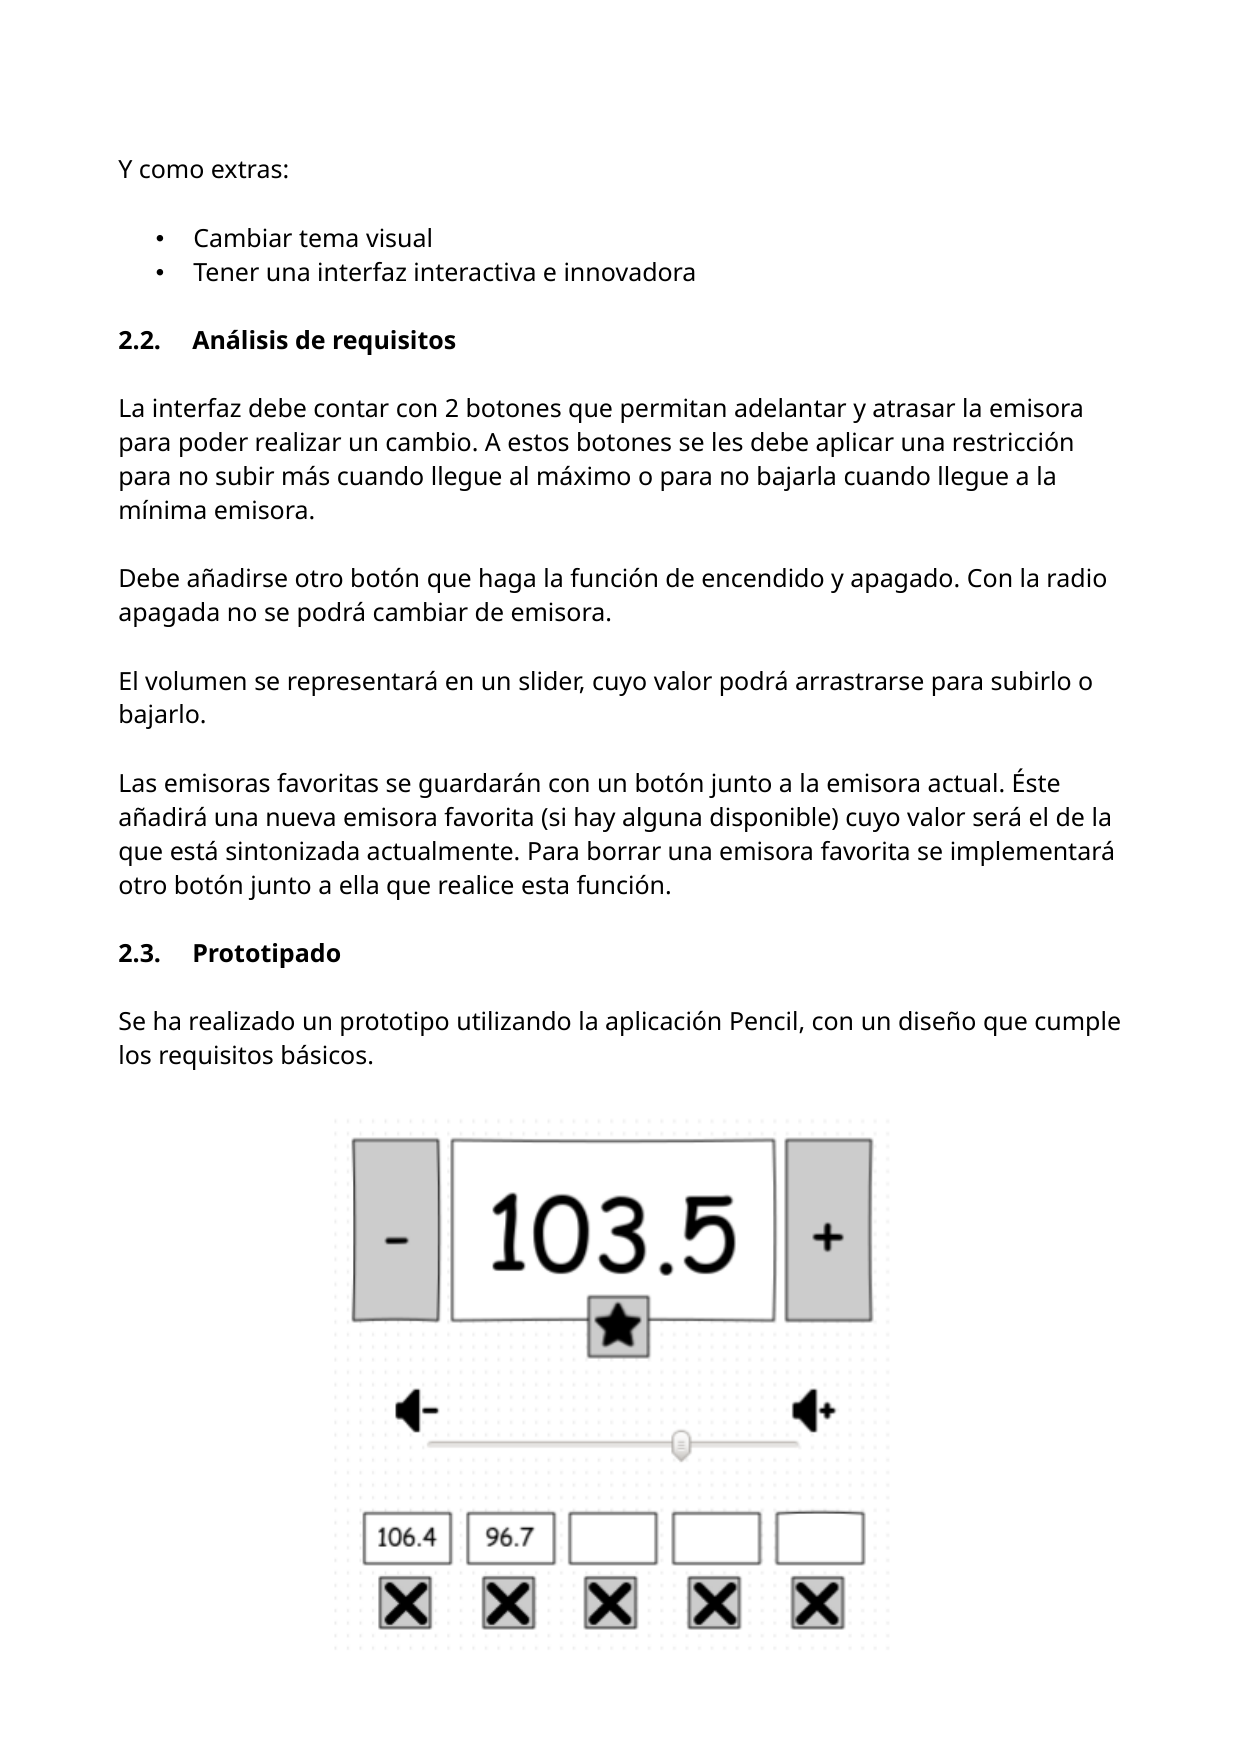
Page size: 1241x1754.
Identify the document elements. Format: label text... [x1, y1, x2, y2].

list Tener una interfaz interactiva e innovadora [156, 254, 1122, 288]
text Debe añadirse otro botón que haga la función de encendido y apagado. Con la radio apagada no se podrá cambiar de emisora. [118, 561, 1122, 629]
text La interfaz debe contar con 2 botones que permitan adelantar y atrasar la emisora para poder realizar un cambio. A estos botones se les debe aplicar una restricción para no subir más cuando llegue al máximo o para no bajarla cuando llegue a la mínima emisora. [118, 391, 1122, 527]
text Y como extras: [118, 152, 1122, 186]
text 2.2. Análisis de requisitos [118, 322, 1122, 357]
list Cambiar tema visual [156, 220, 1122, 254]
text El volumen se representará en un slider, cuyo valor podrá arrastrarse para subirlo o bajarlo. [118, 663, 1122, 731]
text Se ha realizado un prototipo utilizando la aplicación Pencil, con un diseño que cumple los requisitos básicos. [118, 1004, 1122, 1072]
picture [317, 1106, 924, 1658]
text 2.3. Prototipado [118, 936, 1122, 970]
text Las emisoras favoritas se guardarán con un botón junto a la emisora actual. Éste añadirá una nueva emisora favorita (si hay alguna disponible) cuyo valor será el de la que está sintonizada actualmente. Para borrar una emisora favorita se implementará otro botón junto a ella que realice esta función. [118, 765, 1122, 902]
